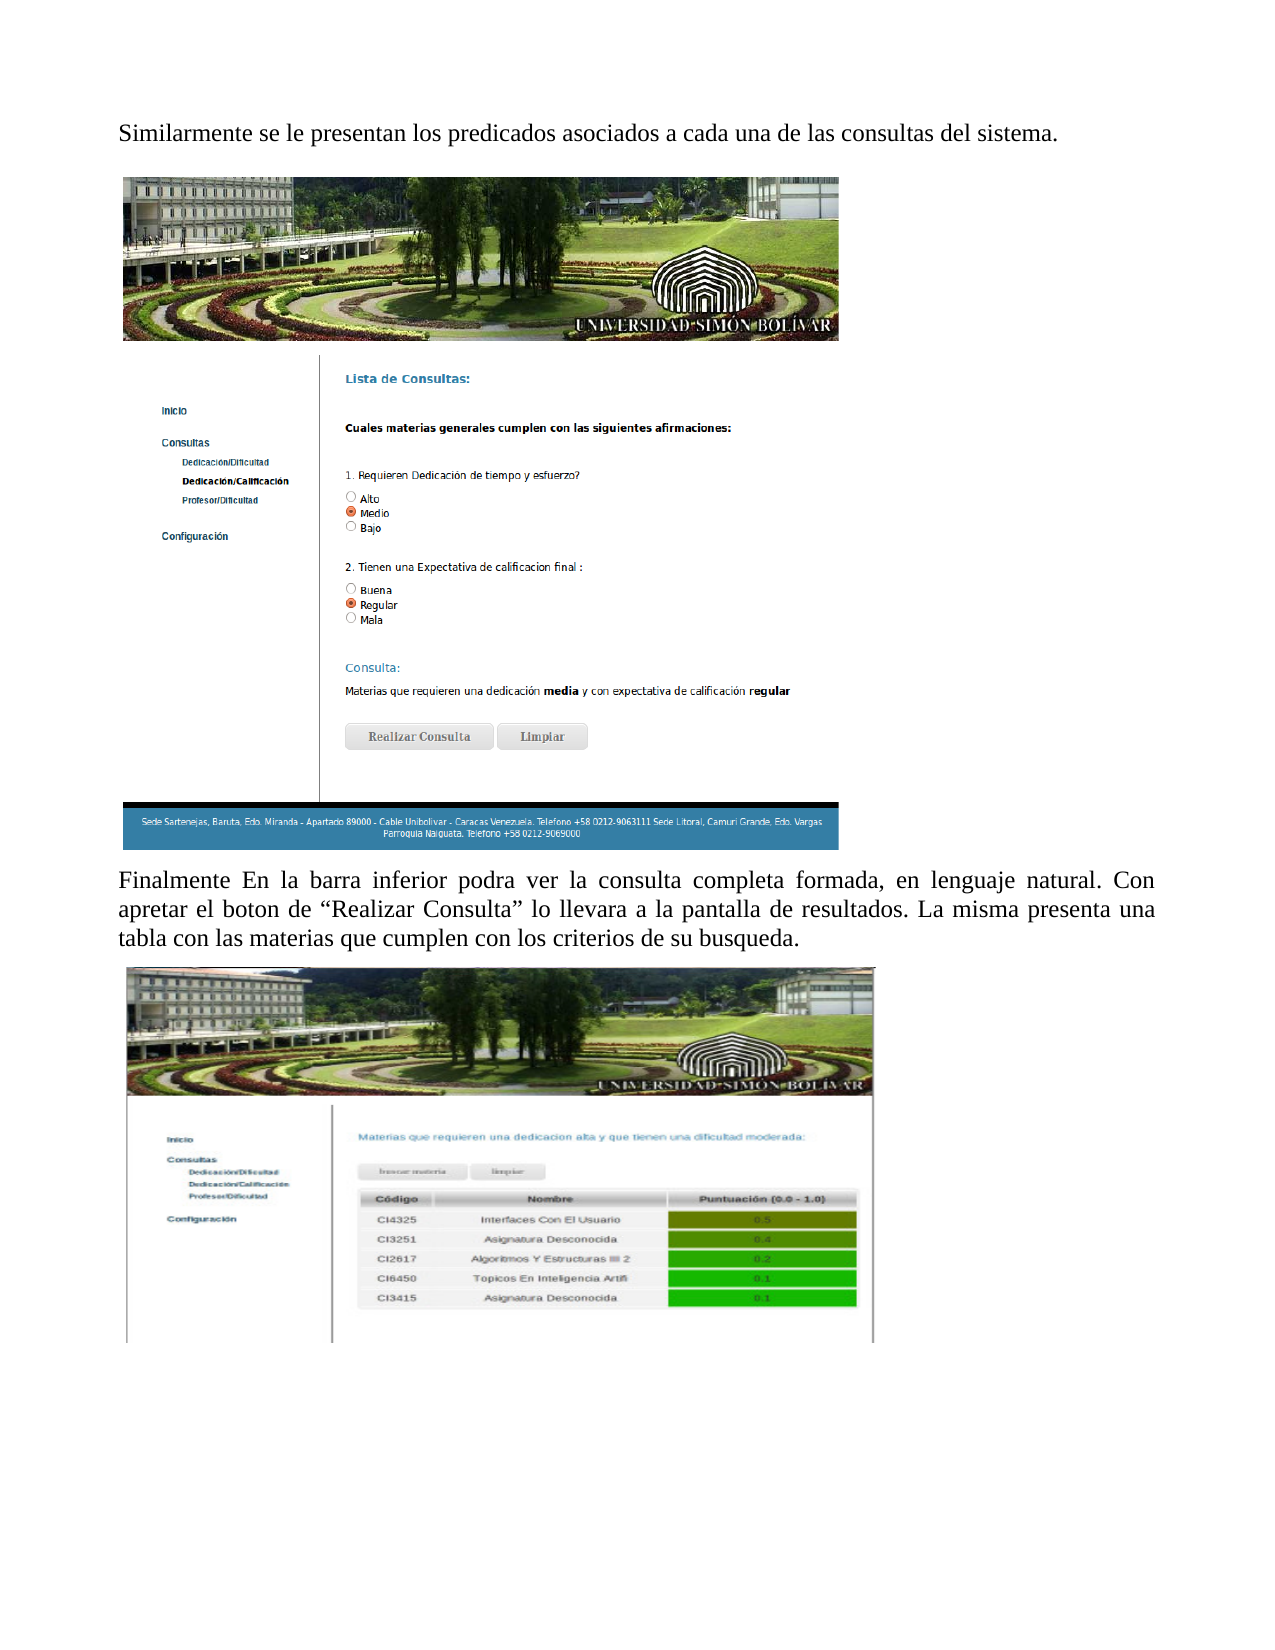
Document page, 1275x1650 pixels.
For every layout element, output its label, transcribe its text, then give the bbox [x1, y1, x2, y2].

text Finalmente En la barra inferior podra ver la consulta completa formada, en lenguaje natural. Con apretar el boton de “Realizar Consulta” lo llevara a la pantalla de resultados. La misma presenta una tabla con las materias que cumplen con los criterios de su busqueda. [118, 866, 1157, 952]
text Similarmente se le presentan los predicados asociados a cada una de las consultas del sistema. [118, 118, 1157, 147]
picture [126, 967, 876, 1343]
picture [123, 177, 839, 850]
